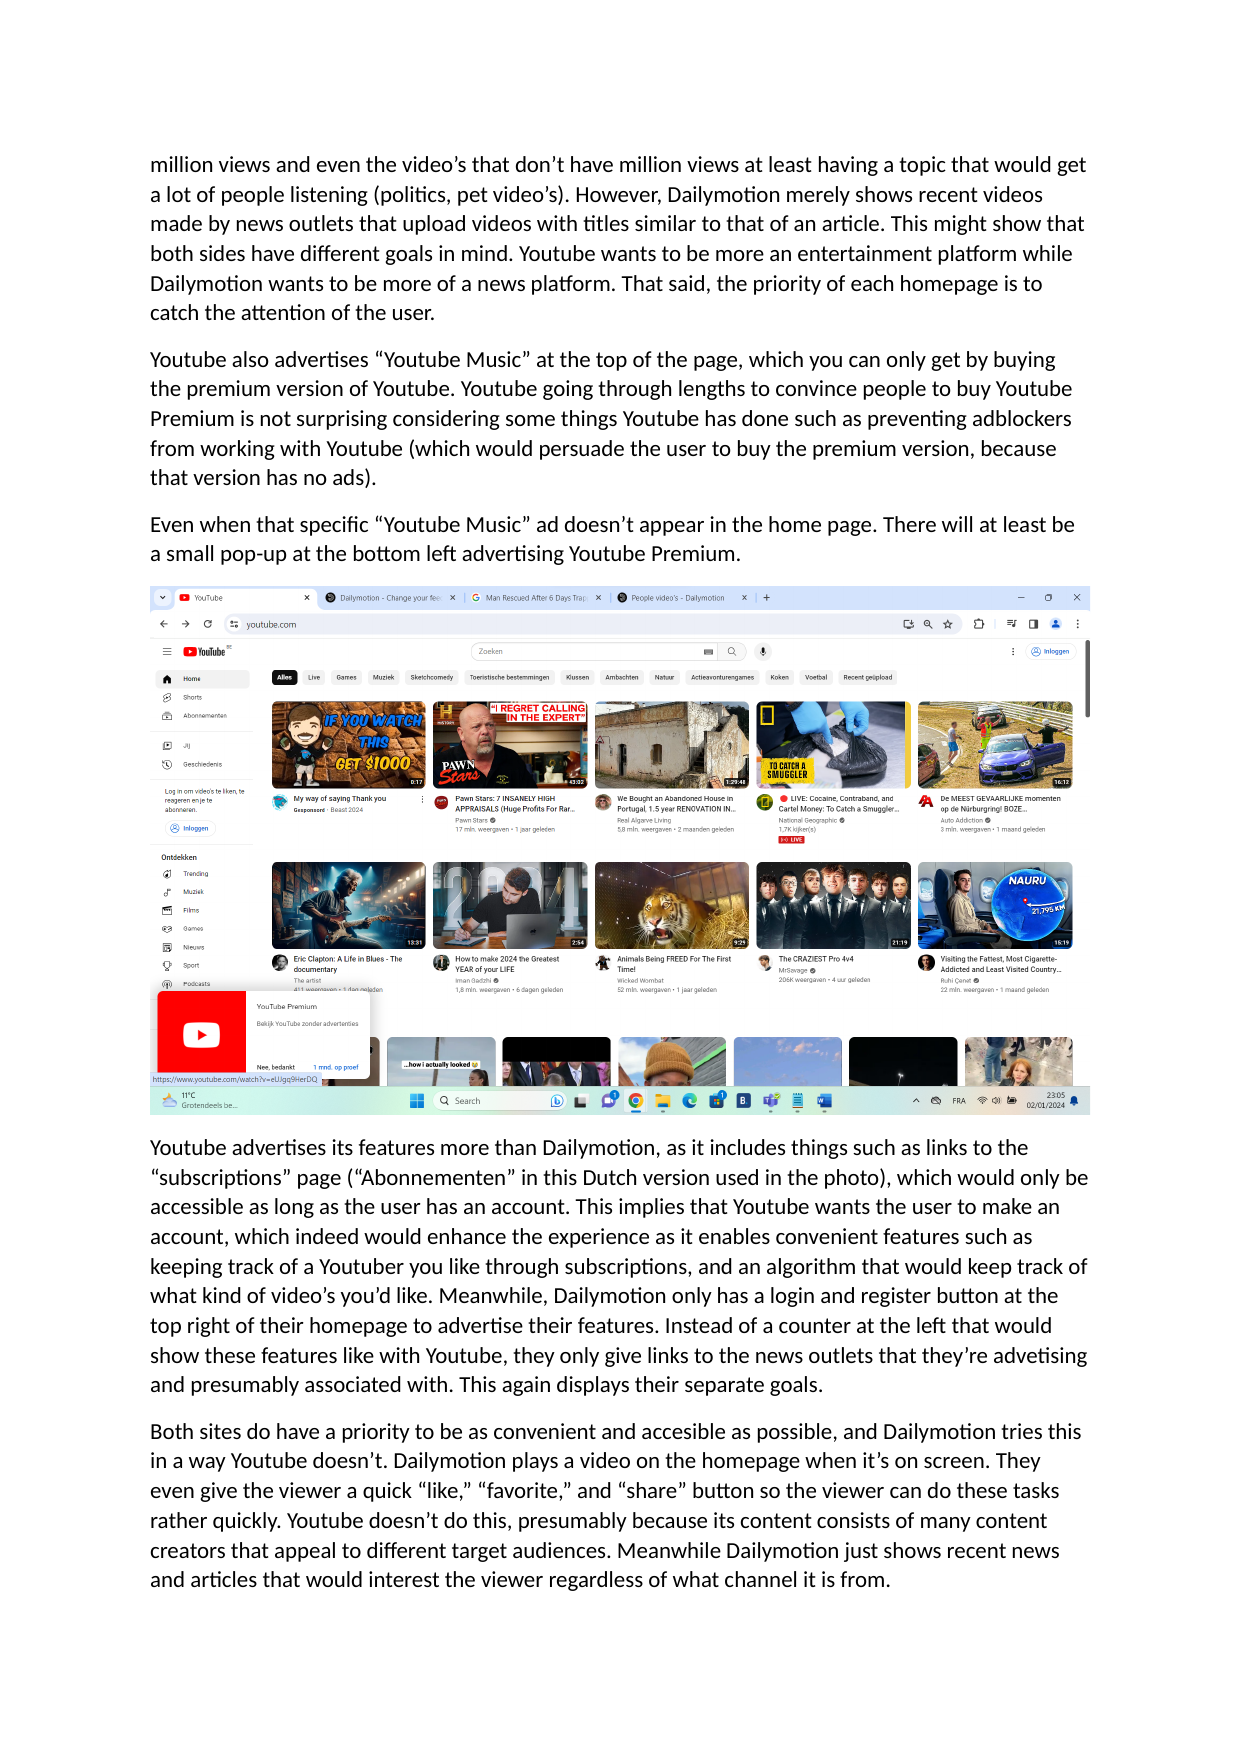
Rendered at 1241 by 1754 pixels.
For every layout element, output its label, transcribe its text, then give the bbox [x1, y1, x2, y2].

text Youtube also advertises “Youtube Music” at the top of the page, which you can only get by buying the premium version of Youtube. Youtube going through lengths to convince people to buy Youtube Premium is not surprising considering some things Youtube has done such as preventing adblockers from working with Youtube (which would persuade the user to buy the premium version, because that version has no ads). [150, 345, 1090, 492]
text million views and even the video’s that don’t have million views at least having a topic that would get a lot of people listening (politics, pet video’s). However, Dailymotion merely shows recent videos made by news outlets that upload videos with titles similar to that of an article. This might show that both sides have different goals in mind. Youtube wants to be more an entertainment platform while Dailymotion wants to be more of a news platform. That said, the priority of each homepage is to catch the attention of the user. [150, 150, 1090, 326]
text Both sites do have a priority to be as convenient and accesible as possible, and Dailymotion tries this in a way Youtube doesn’t. Dailymotion plays a video on the homepage when it’s on screen. They even give the viewer a quick “like,” “favorite,” and “share” button so the viewer can do these tasks rather quickly. Youtube doesn’t do this, presumably because its content consists of many content creators that appeal to different target audiences. Meanwhile Dailymotion just shows recent news and articles that would interest the viewer regardless of what channel it is from. [150, 1417, 1090, 1593]
text Even when that specific “Youtube Music” ad doesn’t appear in the home page. There will at least be a small pop-up at the bottom left advertising Youtube Premium. [150, 510, 1090, 568]
text Youtube advertises its features more than Dailymotion, as it includes things such as links to the “subscriptions” page (“Abonnementen” in this Dutch version used in the photo), which would only be accessible as long as the user has an account. This implies that Youtube wants the user to make an account, which indeed would enhance the experience as it enables convenient features such as keeping track of a Youtuber you like through subscriptions, and an algorithm that would keep track of what kind of video’s you’d like. Meanwhile, Dailymotion only has a login and register button at the top right of their homepage to advertise their features. Instead of a counter at the left that would show these features like with Youtube, they only give links to the news outlets that they’re advetising and presumably associated with. This again displays their separate goals. [150, 1133, 1090, 1399]
